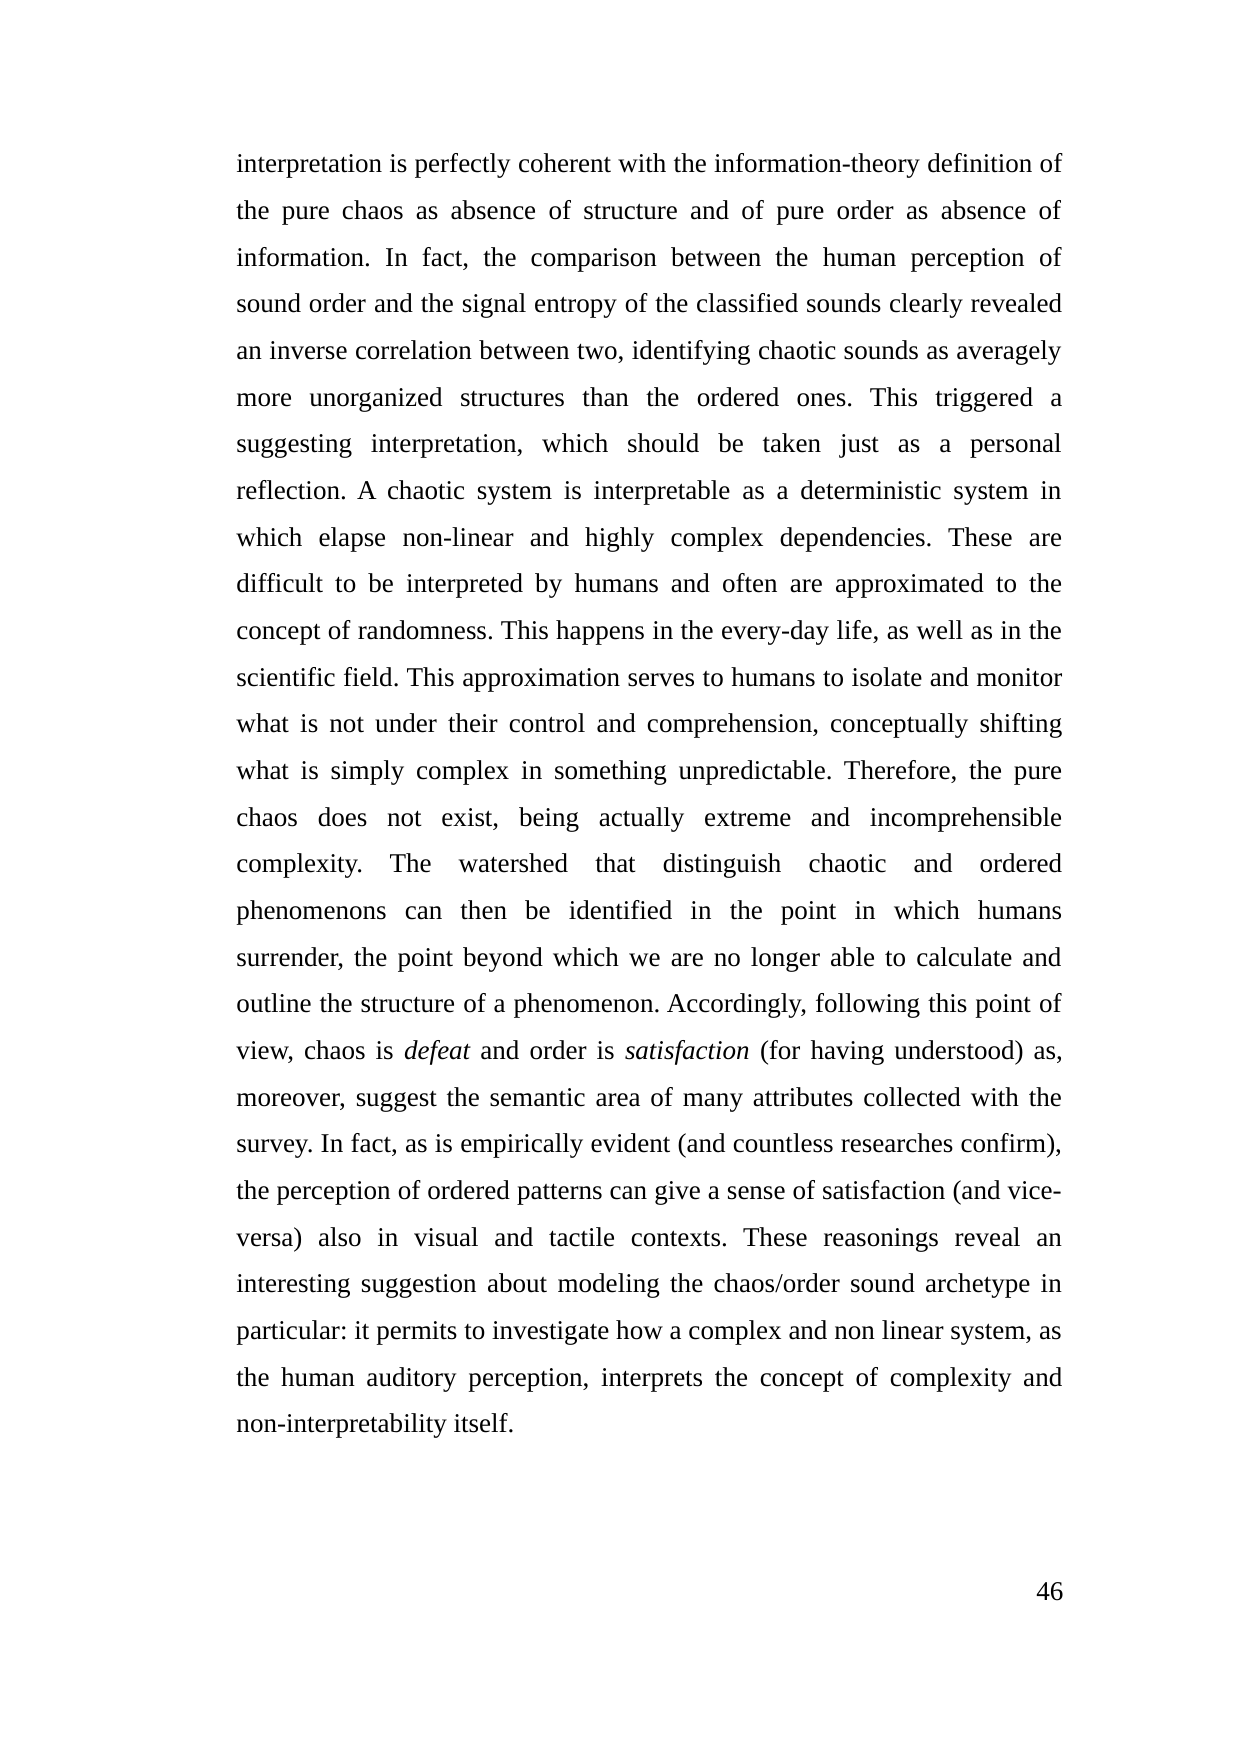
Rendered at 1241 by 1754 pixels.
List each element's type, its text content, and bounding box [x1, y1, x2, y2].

text interpretation is perfectly coherent with the information-theory definition of the pure chaos as absence of structure and of pure order as absence of information. In fact, the comparison between the human perception of sound order and the signal entropy of the classified sounds clearly revealed an inverse correlation between two, identifying chaotic sounds as averagely more unorganized structures than the ordered ones. This triggered a suggesting interpretation, which should be taken just as a personal reflection. A chaotic system is interpretable as a deterministic system in which elapse non-linear and highly complex dependencies. These are difficult to be interpreted by humans and often are approximated to the concept of randomness. This happens in the every-day life, as well as in the scientific field. This approximation serves to humans to isolate and monitor what is not under their control and comprehension, conceptually shifting what is simply complex in something unpredictable. Therefore, the pure chaos does not exist, being actually extreme and incomprehensible complexity. The watershed that distinguish chaotic and ordered phenomenons can then be identified in the point in which humans surrender, the point beyond which we are no longer able to calculate and outline the structure of a phenomenon. Accordingly, following this point of view, chaos is defeat and order is satisfaction (for having understood) as, moreover, suggest the semantic area of many attributes collected with the survey. In fact, as is empirically evident (and countless researches confirm), the perception of ordered patterns can give a sense of satisfaction (and vice-versa) also in visual and tactile contexts. These reasonings reveal an interesting suggestion about modeling the chaos/order sound archetype in particular: it permits to investigate how a complex and non linear system, as the human auditory perception, interprets the concept of complexity and non-interpretability itself. [236, 148, 1063, 1439]
